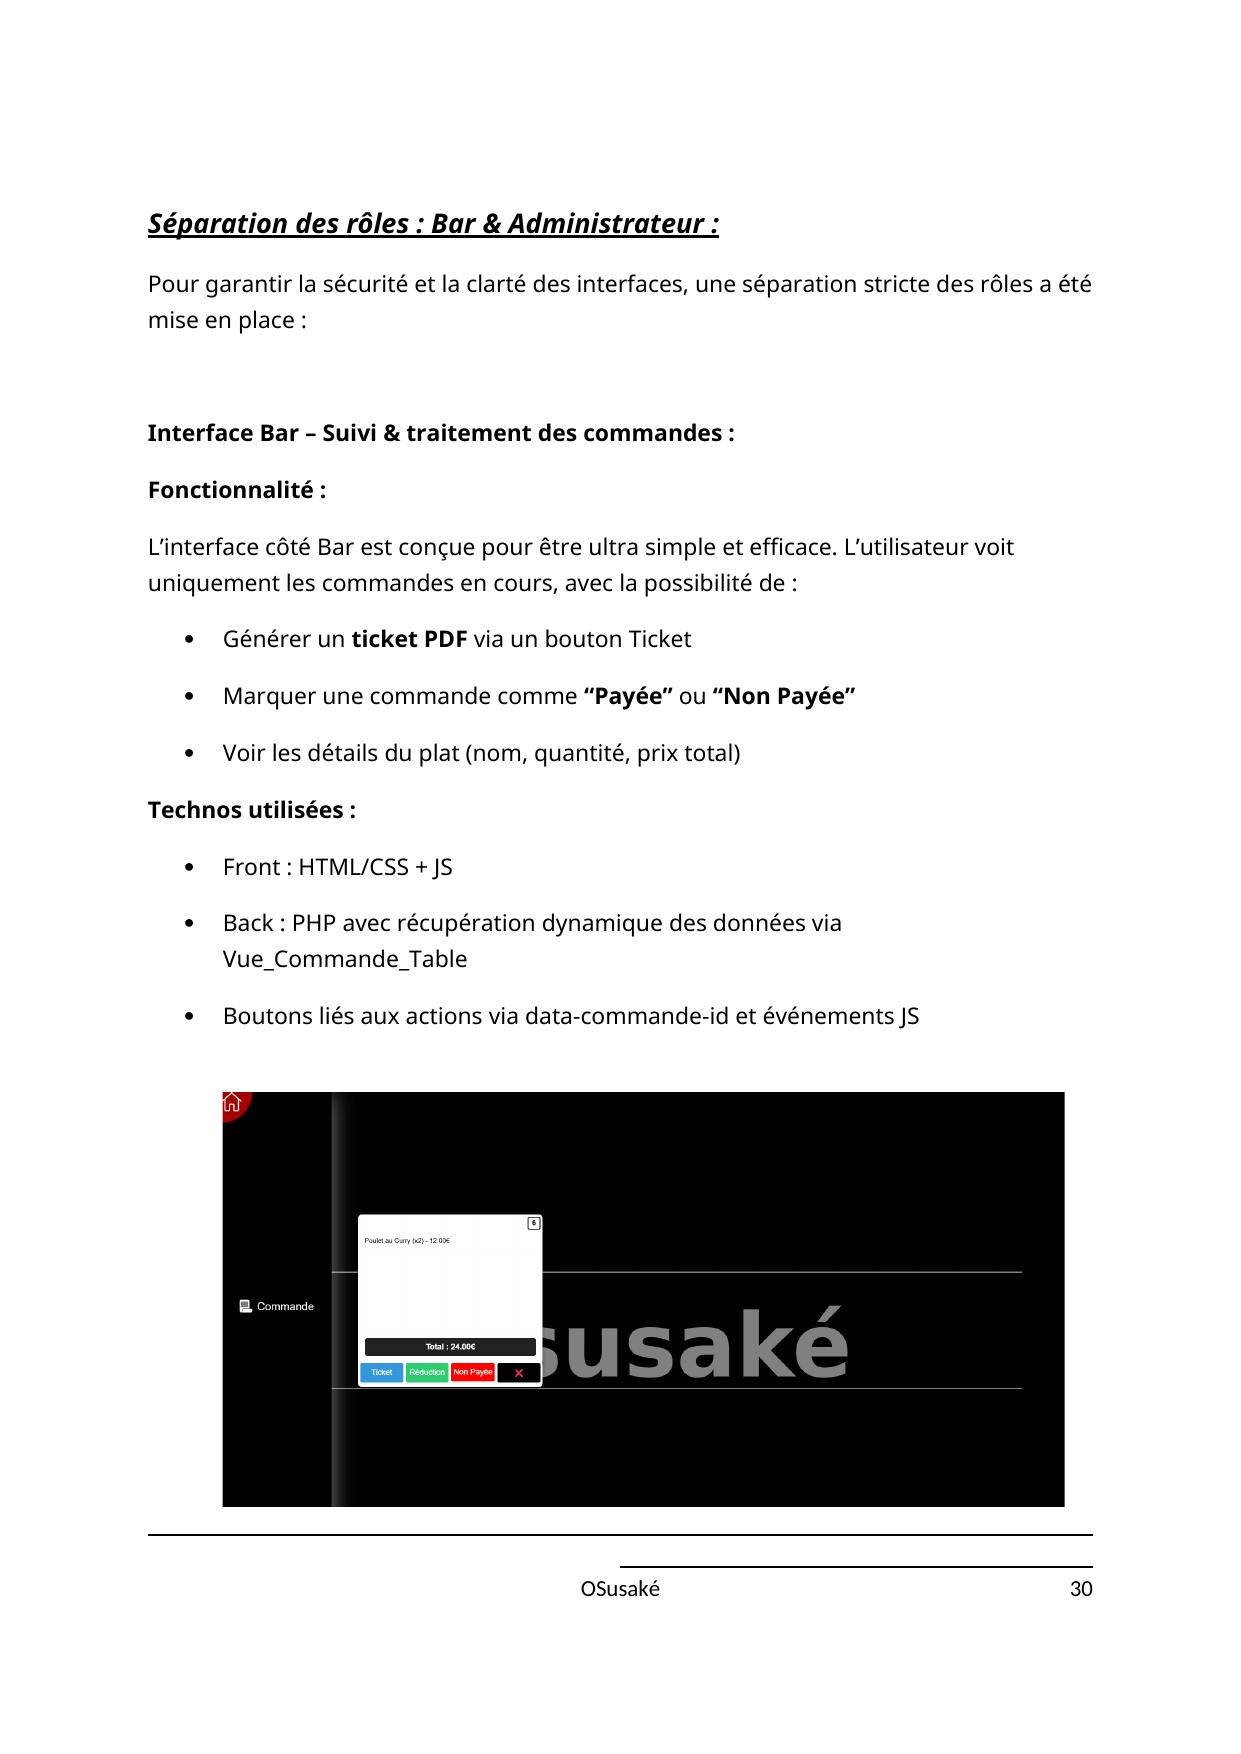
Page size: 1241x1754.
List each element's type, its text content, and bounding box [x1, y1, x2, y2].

list Marquer une commande comme “Payée” ou “Non Payée” [185, 680, 1093, 711]
list Boutons liés aux actions via data-commande-id et événements JS [185, 1000, 1093, 1067]
list Voir les détails du plat (nom, quantité, prix total) [185, 737, 1093, 768]
text Pour garantir la sécurité et la clarté des interfaces, une séparation stricte des rôles a été mise en place : [148, 268, 1093, 335]
list Générer un ticket PDF via un bouton Ticket [185, 623, 1093, 654]
list Front : HTML/CSS + JS [185, 850, 1093, 882]
text Interface Bar – Suivi & traitement des commandes : [148, 417, 1093, 448]
text L’interface côté Bar est conçue pour être ultra simple et efficace. L’utilisateur voit uniquement les commandes en cours, avec la possibilité de : [148, 531, 1093, 598]
text Séparation des rôles : Bar & Administrateur : [148, 204, 1093, 241]
picture [222, 1092, 1065, 1507]
text Fonctionnalité : [148, 474, 1093, 505]
list Back : PHP avec récupération dynamique des données via Vue_Commande_Table [185, 907, 1093, 974]
text Technos utilisées : [148, 794, 1093, 825]
